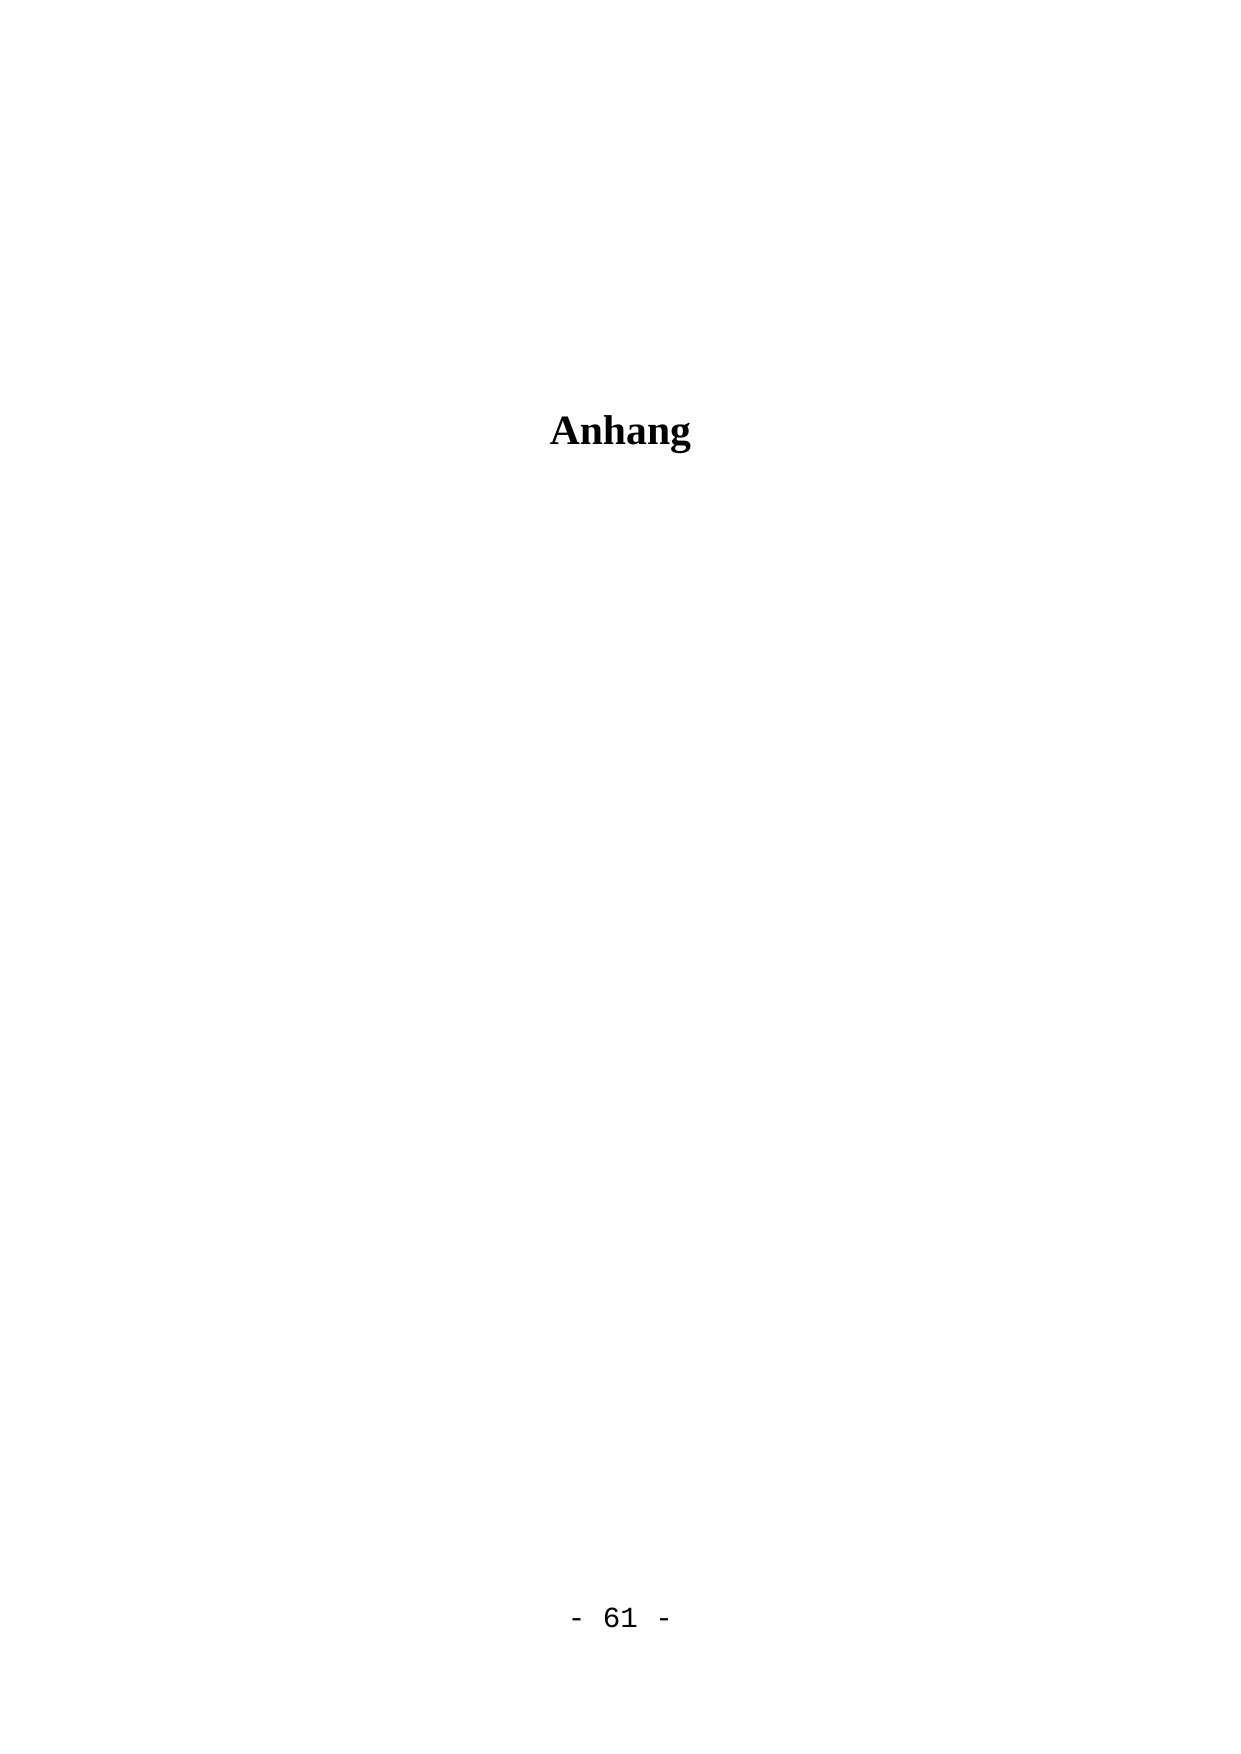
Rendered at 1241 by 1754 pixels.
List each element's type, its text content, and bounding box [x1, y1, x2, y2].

text Anhang [118, 406, 1122, 453]
